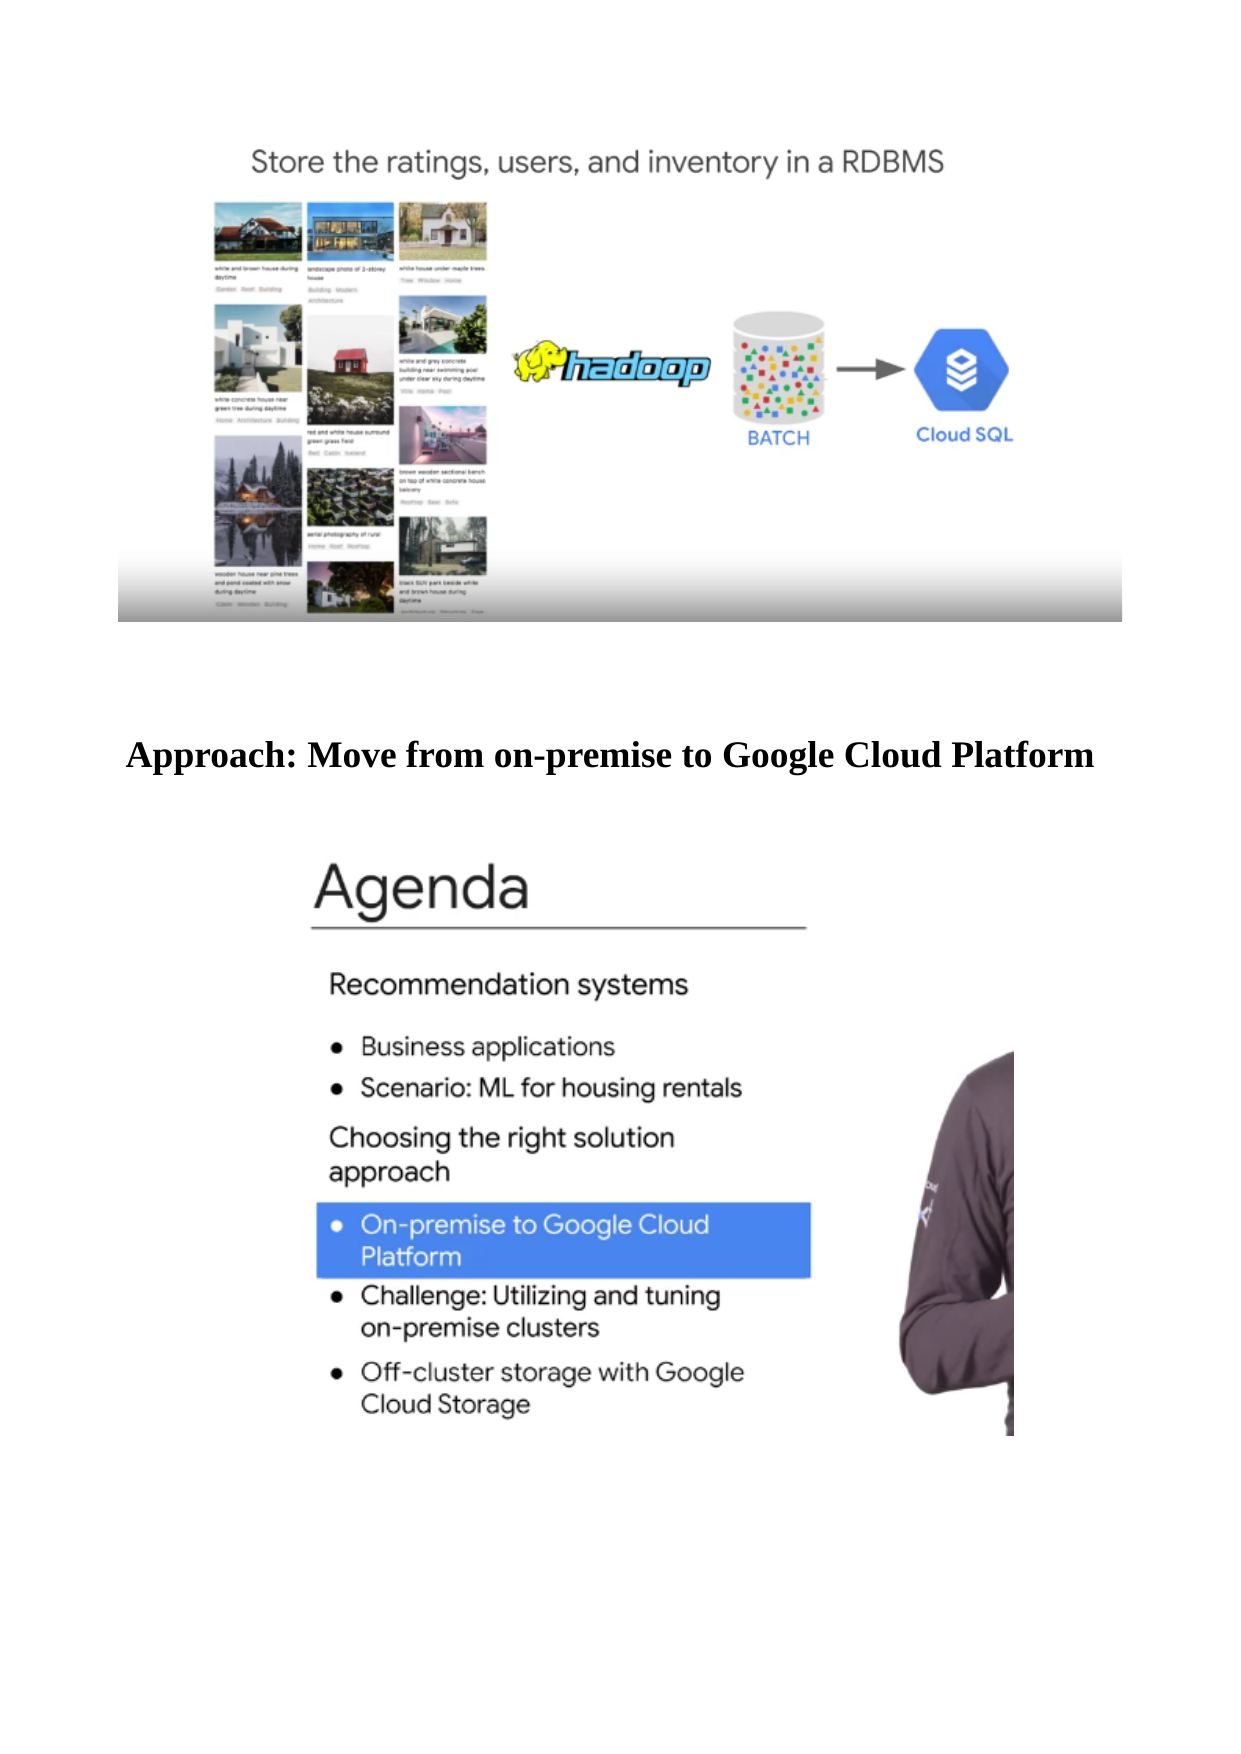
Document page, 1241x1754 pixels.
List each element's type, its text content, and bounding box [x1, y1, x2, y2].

picture [118, 118, 1123, 622]
subtitle Approach: Move from on-premise to Google Cloud Platform [118, 733, 1122, 776]
picture [226, 817, 1014, 1436]
